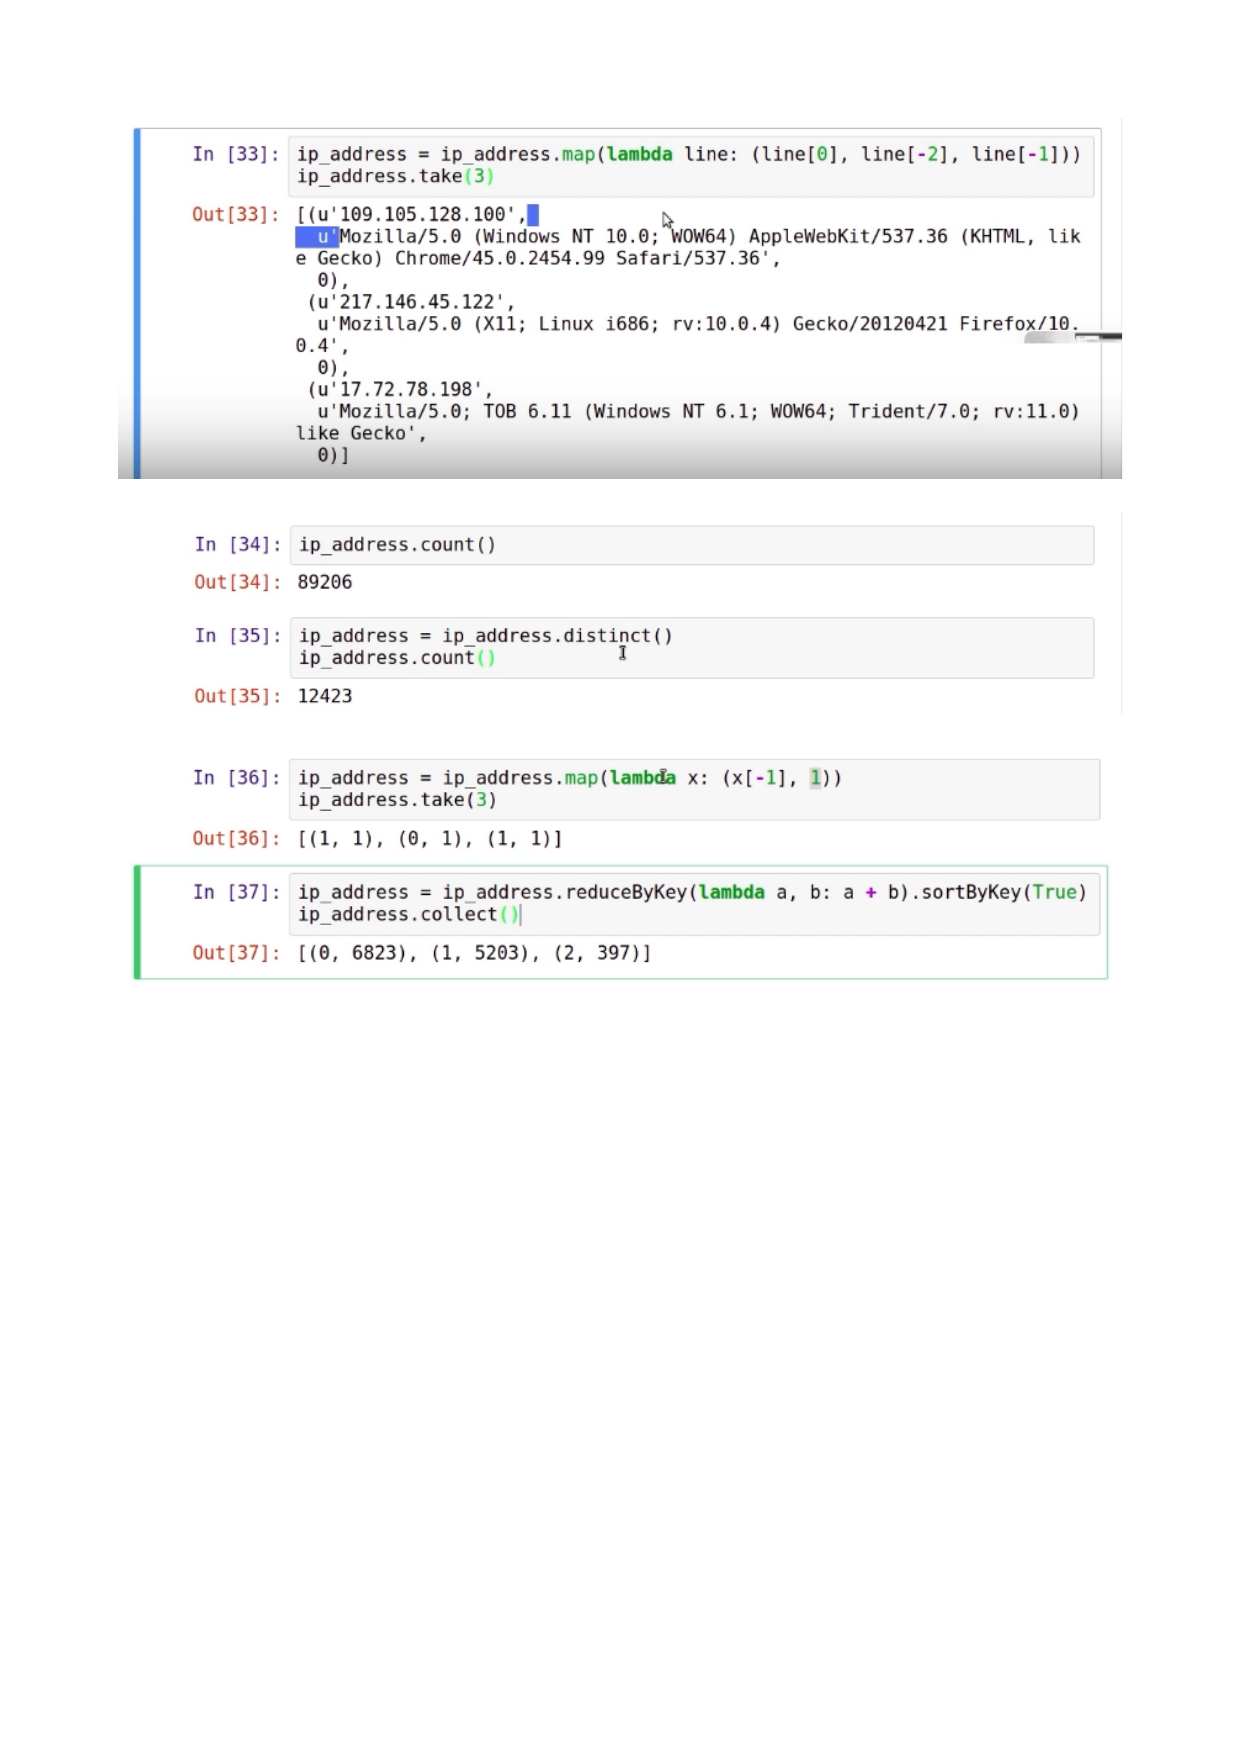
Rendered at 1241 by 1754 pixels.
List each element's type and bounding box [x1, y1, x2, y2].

picture [118, 118, 1123, 479]
picture [118, 512, 1123, 716]
picture [118, 749, 1123, 982]
